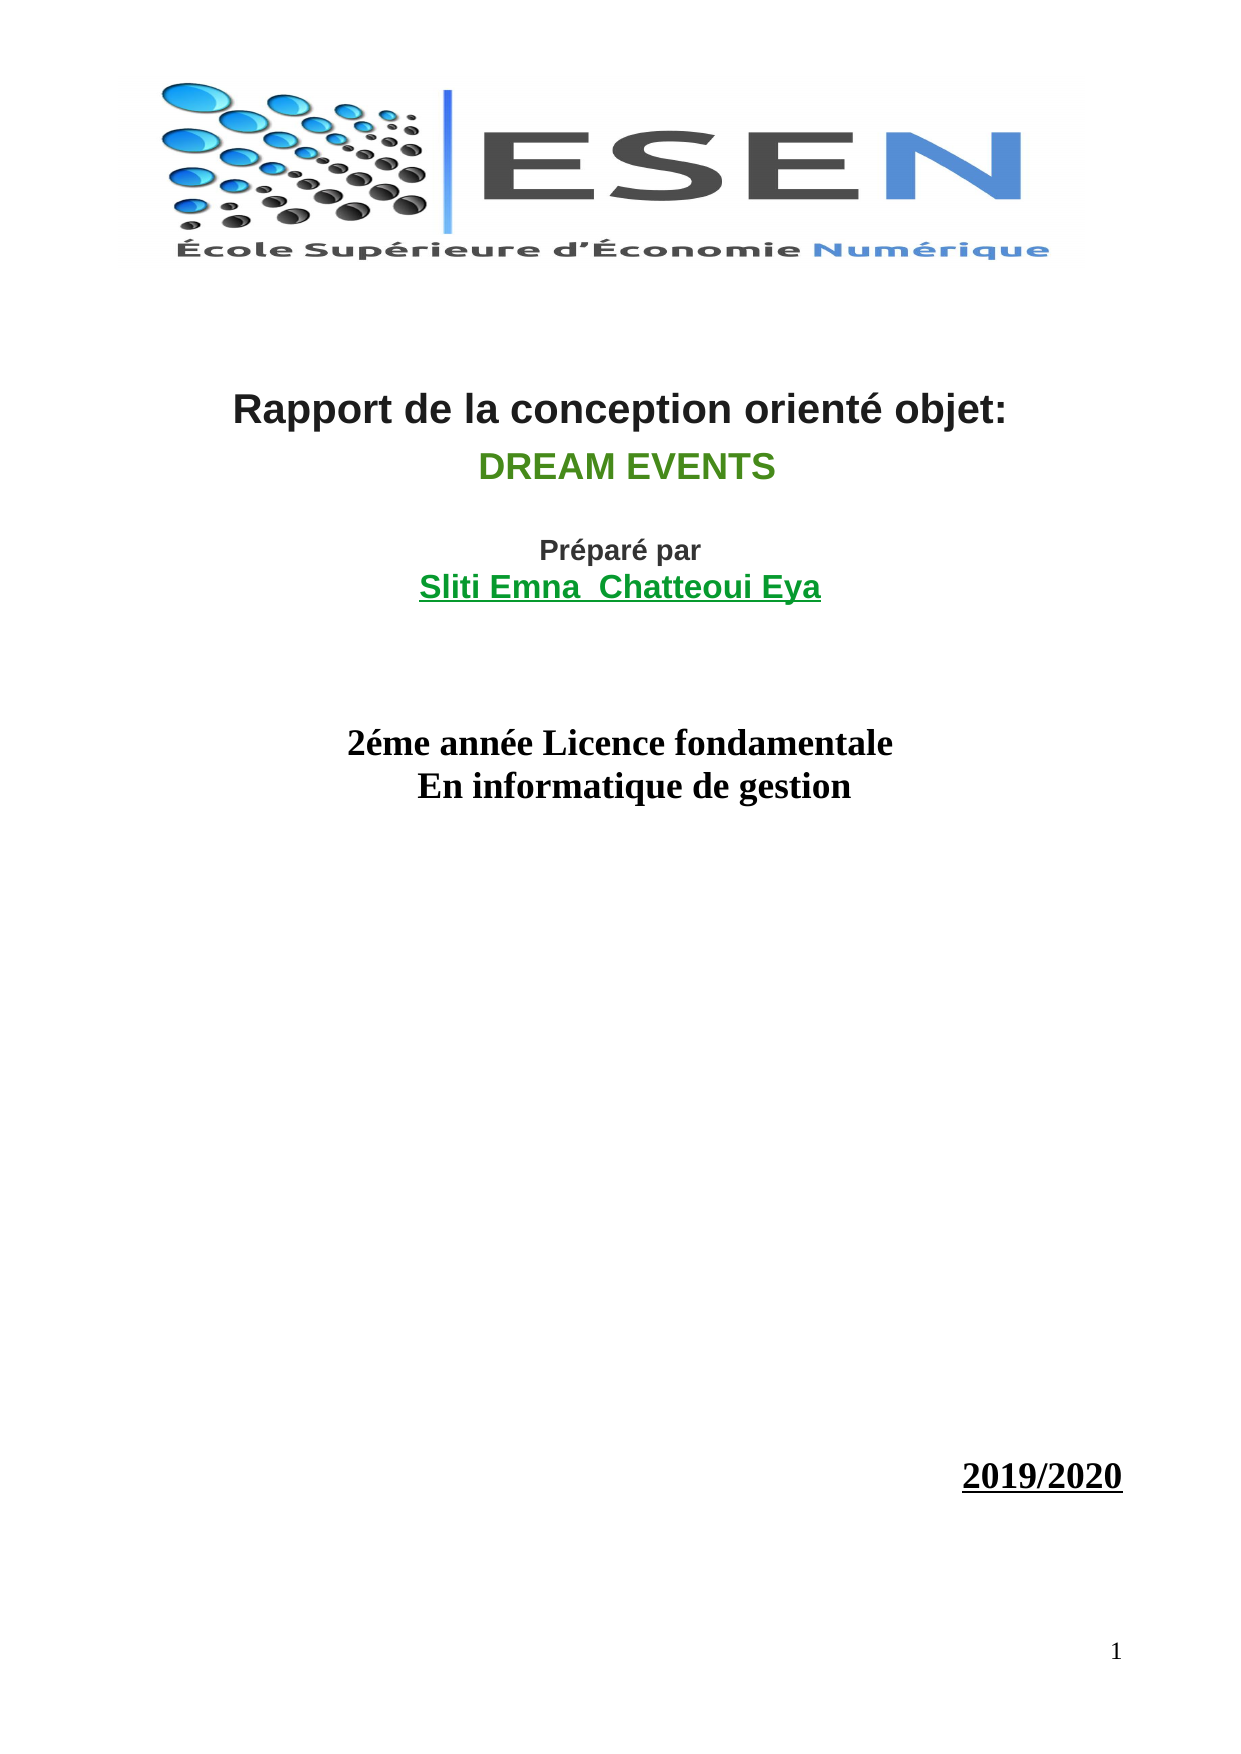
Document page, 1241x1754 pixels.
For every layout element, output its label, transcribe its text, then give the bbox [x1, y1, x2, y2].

text Rapport de la conception orienté objet: [118, 385, 1122, 433]
text DREAM EVENTS [118, 433, 1122, 490]
text En informatique de gestion [118, 764, 1122, 807]
text 2éme année Licence fondamentale [118, 721, 1122, 764]
picture [118, 75, 1086, 270]
text 2019/2020 [118, 1454, 1122, 1497]
text Sliti Emna Chatteoui Eya [118, 567, 1122, 605]
text Préparé par [118, 533, 1122, 567]
